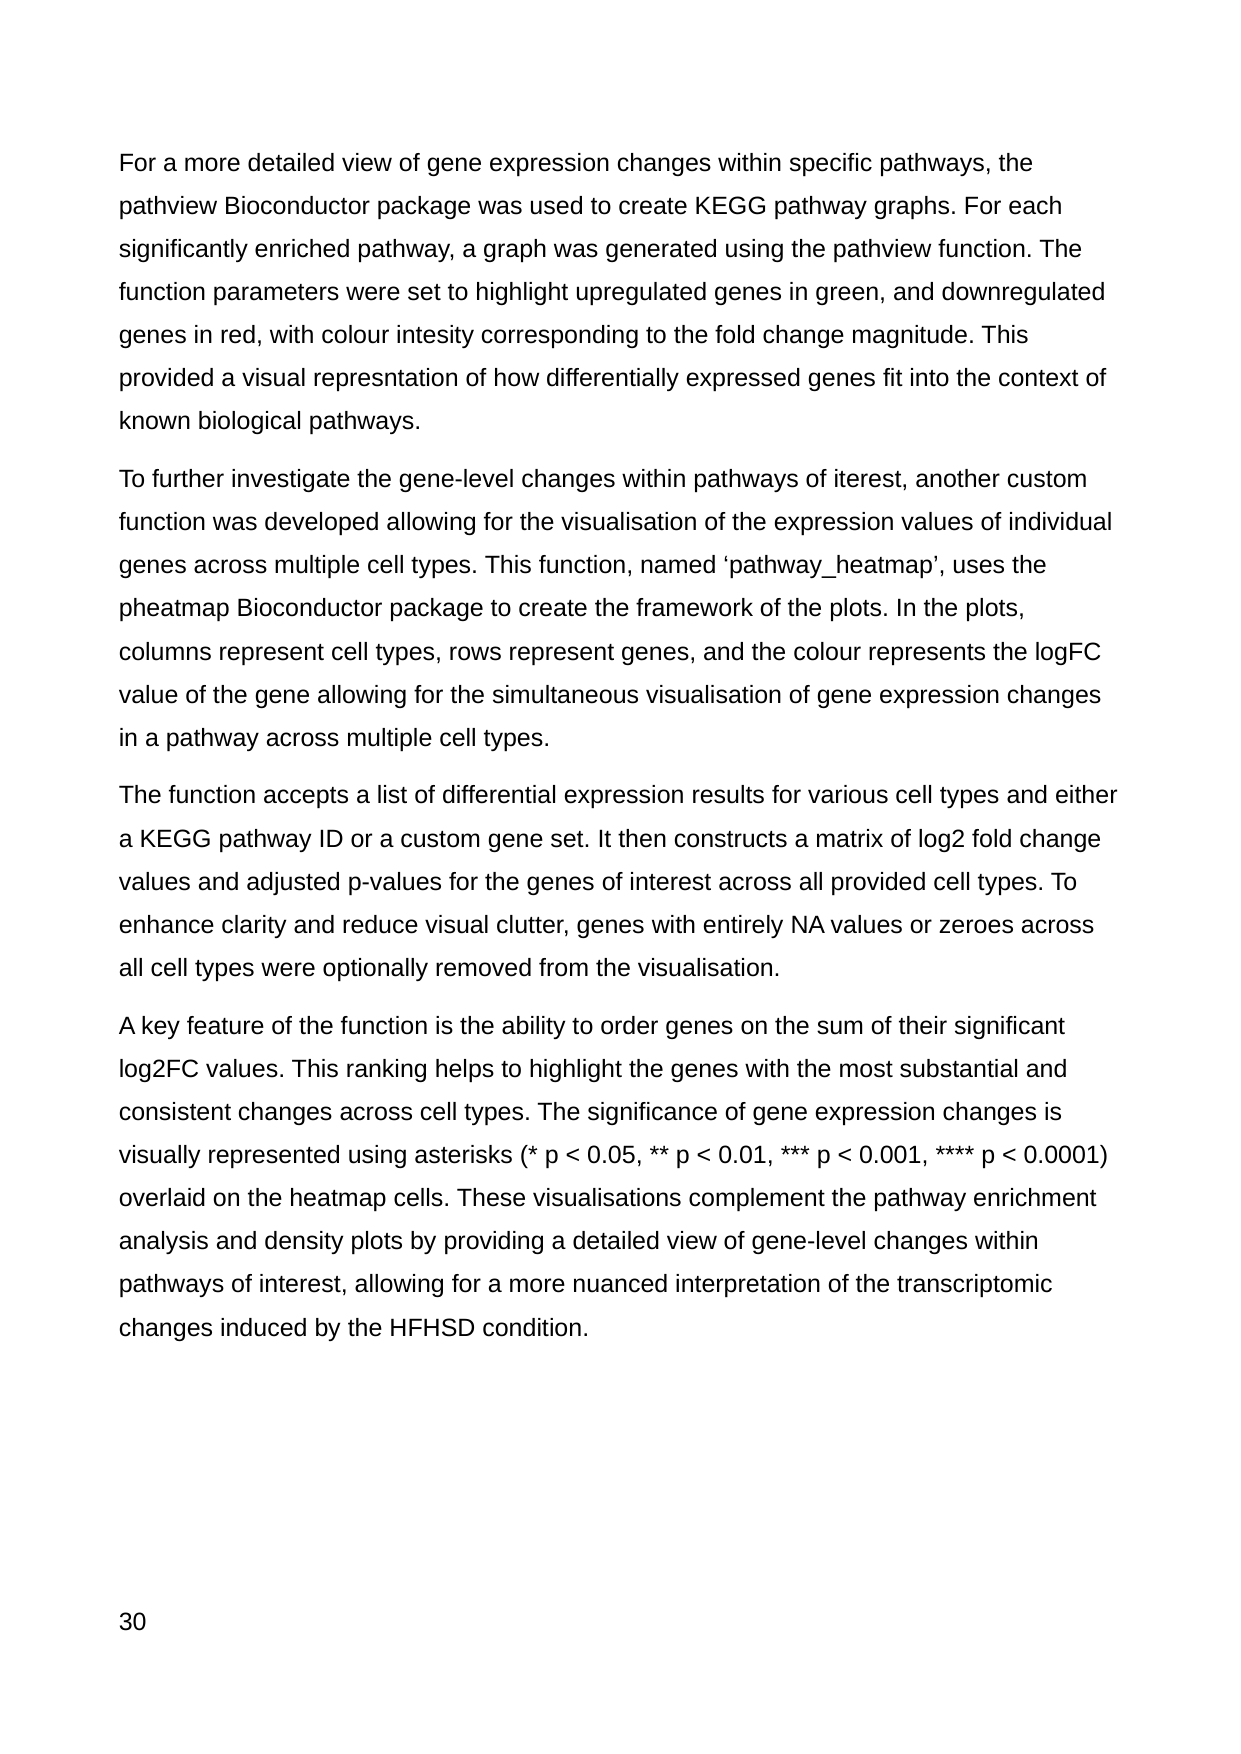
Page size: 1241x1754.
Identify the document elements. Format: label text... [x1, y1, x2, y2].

text For a more detailed view of gene expression changes within specific pathways, the pathview Bioconductor package was used to create KEGG pathway graphs. For each significantly enriched pathway, a graph was generated using the pathview function. The function parameters were set to highlight upregulated genes in green, and downregulated genes in red, with colour intesity corresponding to the fold change magnitude. This provided a visual represntation of how differentially expressed genes fit into the context of known biological pathways. [118, 148, 1122, 435]
text To further investigate the gene-level changes within pathways of iterest, another custom function was developed allowing for the visualisation of the expression values of individual genes across multiple cell types. This function, named ‘pathway_heatmap’, uses the pheatmap Bioconductor package to create the framework of the plots. In the plots, columns represent cell types, rows represent genes, and the colour represents the logFC value of the gene allowing for the simultaneous visualisation of gene expression changes in a pathway across multiple cell types. [118, 464, 1122, 752]
text A key feature of the function is the ability to order genes on the sum of their significant log2FC values. This ranking helps to highlight the genes with the most substantial and consistent changes across cell types. The significance of gene expression changes is visually represented using asterisks (* p < 0.05, ** p < 0.01, *** p < 0.001, **** p < 0.0001) overlaid on the heatmap cells. These visualisations complement the pathway enrichment analysis and density plots by providing a detailed view of gene-level changes within pathways of interest, allowing for a more nuanced interpretation of the transcriptomic changes induced by the HFHSD condition. [118, 1011, 1122, 1341]
text The function accepts a list of differential expression results for various cell types and either a KEGG pathway ID or a custom gene set. It then constructs a matrix of log2 fold change values and adjusted p-values for the genes of interest across all provided cell types. To enhance clarity and reduce visual clutter, genes with entirely NA values or zeroes across all cell types were optionally removed from the visualisation. [118, 781, 1122, 982]
